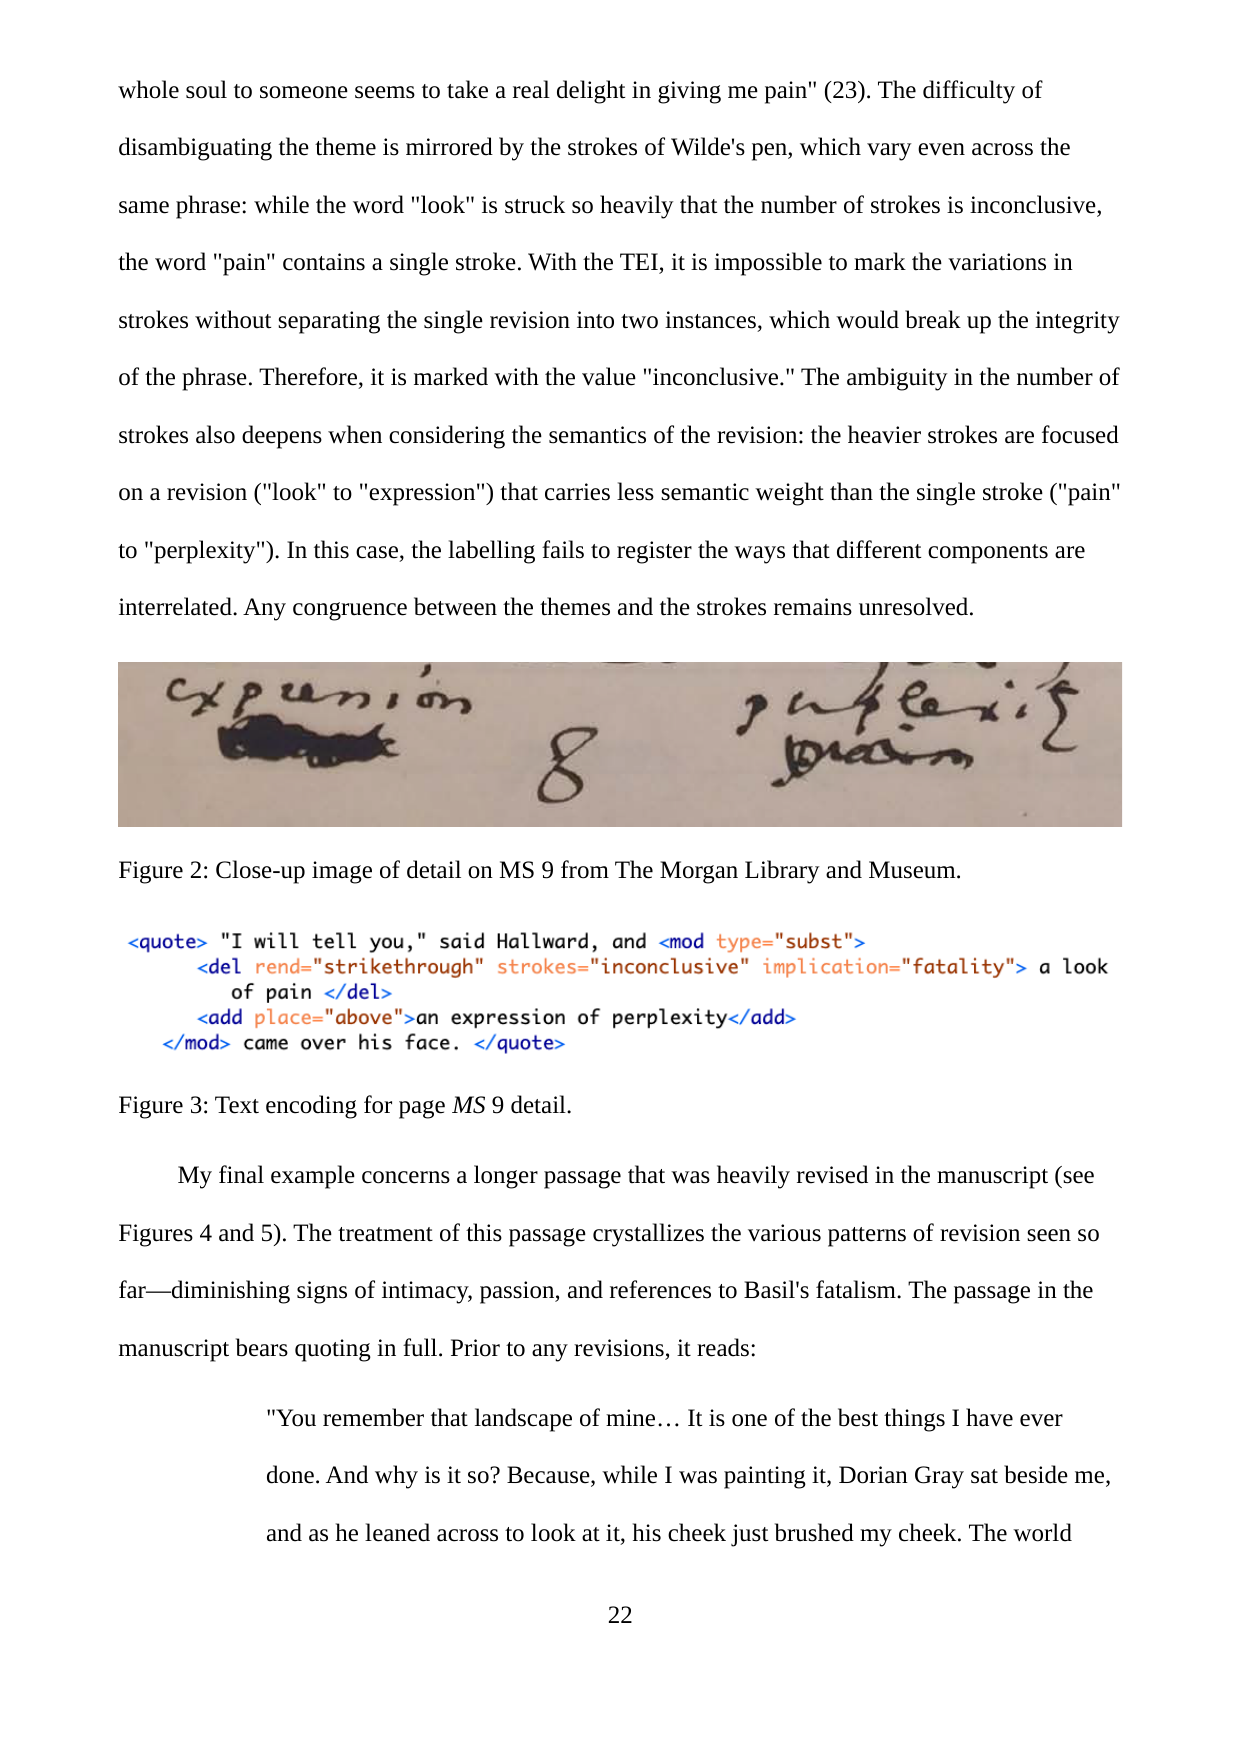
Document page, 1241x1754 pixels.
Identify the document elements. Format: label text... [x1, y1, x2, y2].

text whole soul to someone seems to take a real delight in giving me pain" (23). The difficulty of disambiguating the theme is mirrored by the strokes of Wilde's pen, which vary even across the same phrase: while the word "look" is struck so heavily that the number of strokes is inconclusive, the word "pain" contains a single stroke. With the TEI, it is impossible to mark the variations in strokes without separating the single revision into two instances, which would break up the integrity of the phrase. Therefore, it is marked with the value "inconclusive." The ambiguity in the number of strokes also deepens when considering the semantics of the revision: the heavier strokes are focused on a revision ("look" to "expression") that carries less semantic weight than the single stroke ("pain" to "perplexity"). In this case, the labelling fails to register the ways that different components are interrelated. Any congruence between the themes and the strokes remains unresolved. [118, 75, 1122, 621]
text My final example concerns a longer passage that was heavily revised in the manuscript (see Figures 4 and 5). The treatment of this passage crystallizes the various patterns of revision seen so far—diminishing signs of intimacy, passion, and references to Basil's fatalism. The passage in the manuscript bears quoting in full. Prior to any revisions, it reads: [118, 1161, 1122, 1362]
text "You remember that landscape of mine… It is one of the best things I have ever done. And why is it so? Because, while I was painting it, Dorian Gray sat beside me, and as he leaned across to look at it, his cheek just brushed my cheek. The world [266, 1403, 1122, 1547]
text Figure 2: Close-up image of detail on MS 9 from The Morgan Library and Museum. [118, 827, 1122, 884]
text Figure 3: Text encoding for page MS 9 detail. [118, 1062, 1122, 1119]
